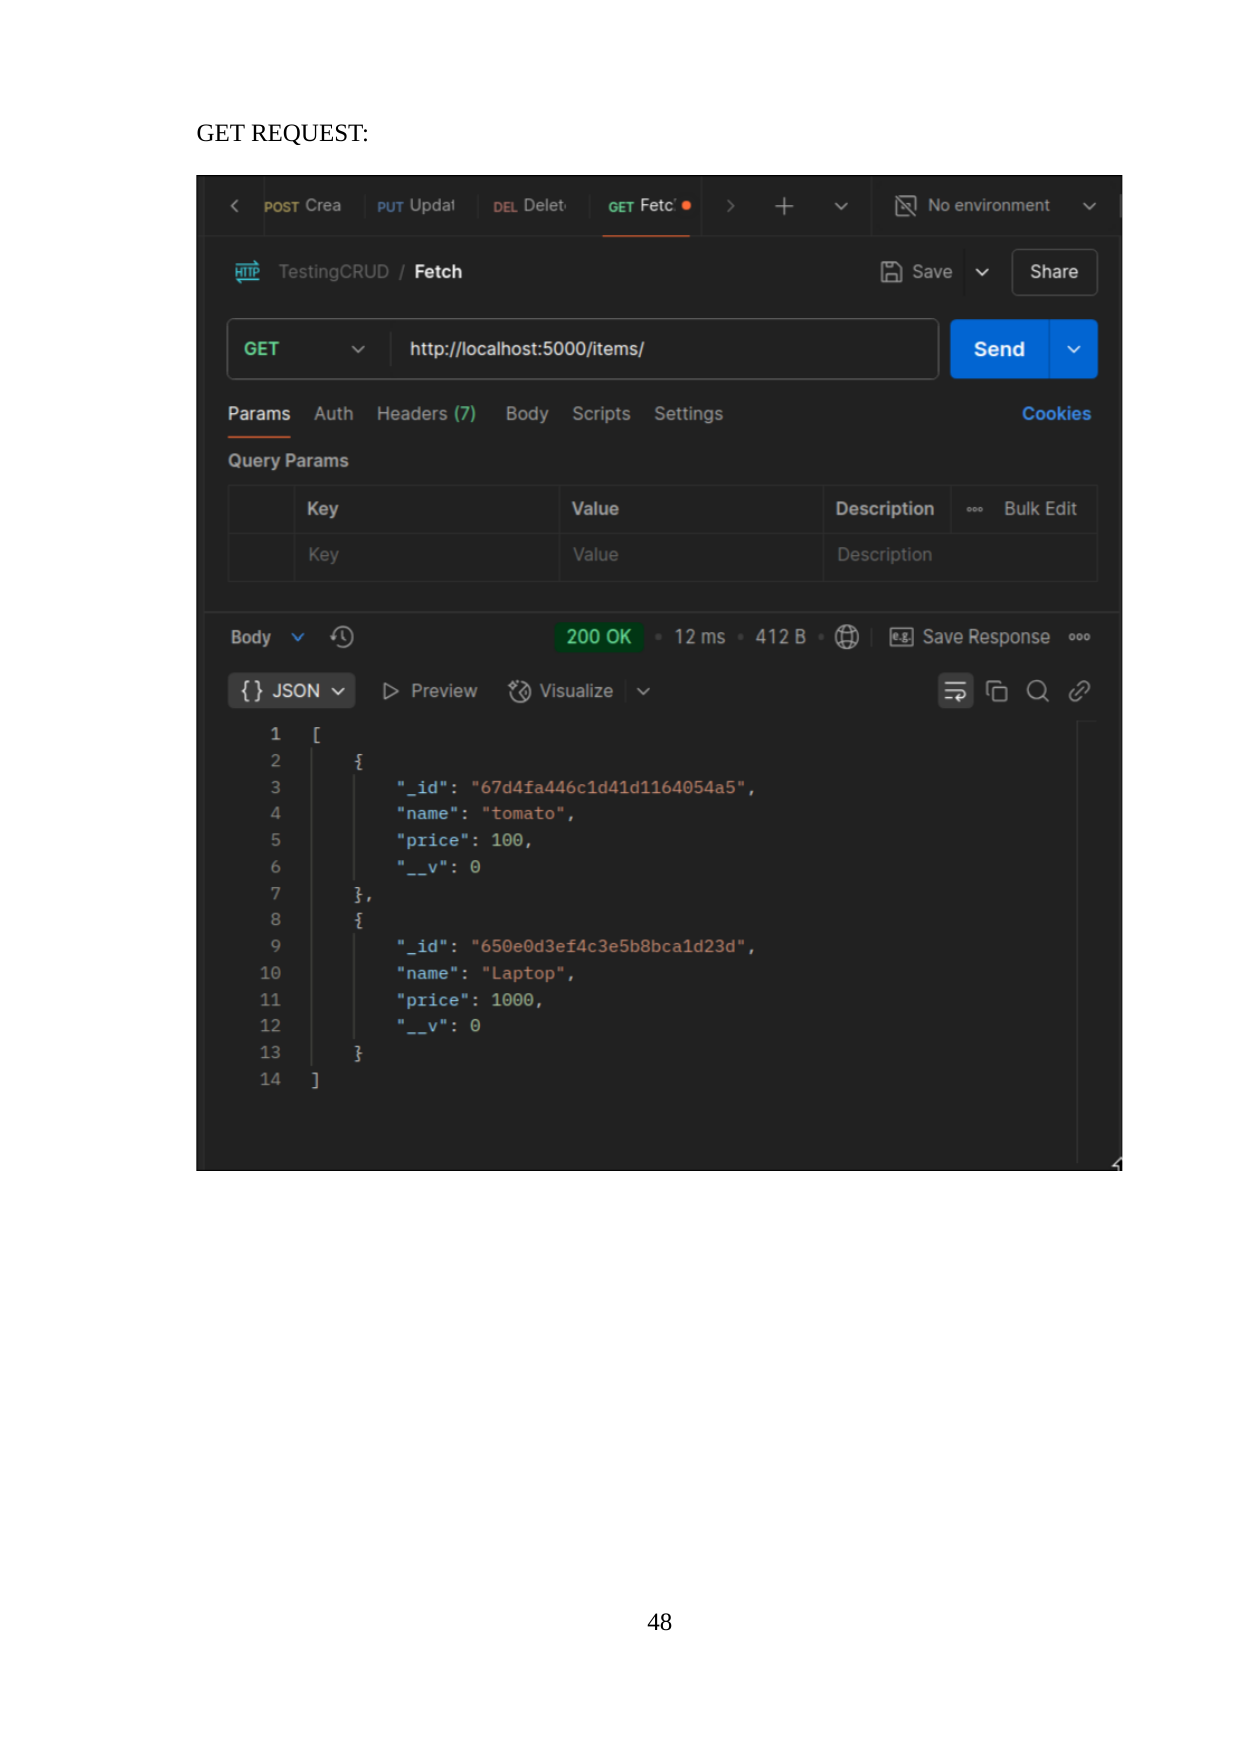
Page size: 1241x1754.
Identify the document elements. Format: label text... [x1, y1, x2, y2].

text GET REQUEST: [196, 118, 1122, 147]
picture [196, 175, 1123, 1171]
